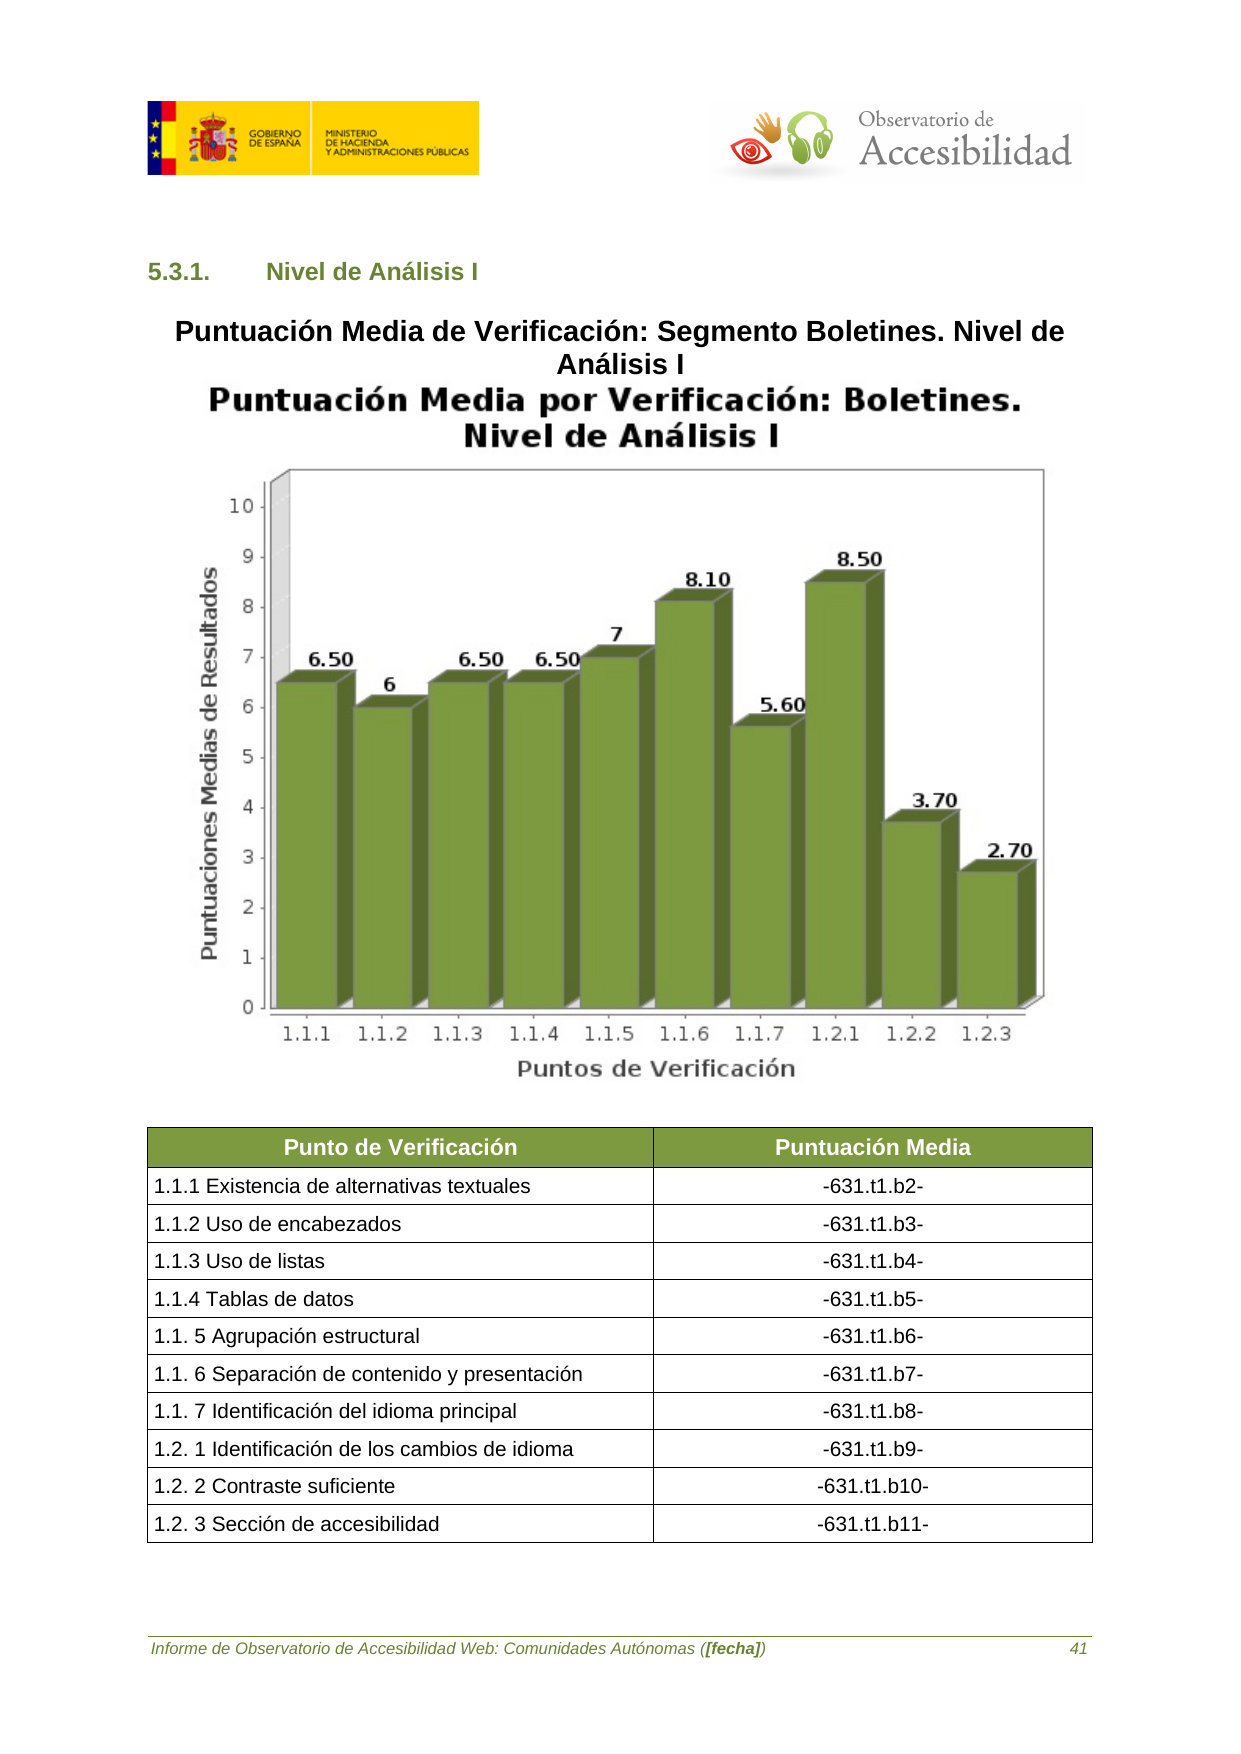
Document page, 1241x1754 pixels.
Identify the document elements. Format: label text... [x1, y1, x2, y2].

table_cell -631.t1.b9- [654, 1430, 1092, 1467]
text Puntuación Media de Verificación: Segmento Boletines. Nivel de Análisis I [148, 314, 1092, 381]
picture [147, 101, 479, 175]
picture [710, 102, 1086, 185]
table_cell 1.1. 7 Identificación del idioma principal [148, 1393, 653, 1429]
subtitle Nivel de Análisis I [148, 257, 1092, 286]
table_header Punto de Verificación [148, 1128, 653, 1167]
table_cell 1.1.2 Uso de encabezados [148, 1205, 653, 1242]
table_cell 1.1.4 Tablas de datos [148, 1280, 653, 1317]
table_cell -631.t1.b2- [654, 1168, 1092, 1204]
table_cell -631.t1.b6- [654, 1318, 1092, 1354]
table_cell 1.2. 1 Identificación de los cambios de idioma [148, 1430, 653, 1467]
table_cell -631.t1.b3- [654, 1205, 1092, 1242]
table_cell 1.1. 5 Agrupación estructural [148, 1318, 653, 1354]
table_header Puntuación Media [654, 1128, 1092, 1167]
table_cell -631.t1.b10- [654, 1468, 1092, 1504]
table_cell -631.t1.b11- [654, 1505, 1092, 1542]
table_cell -631.t1.b7- [654, 1355, 1092, 1392]
picture [178, 380, 1062, 1091]
table_cell 1.2. 3 Sección de accesibilidad [148, 1505, 653, 1542]
table_cell -631.t1.b8- [654, 1393, 1092, 1429]
table_cell 1.1.1 Existencia de alternativas textuales [148, 1168, 653, 1204]
table_cell -631.t1.b5- [654, 1280, 1092, 1317]
table_cell 1.1. 6 Separación de contenido y presentación [148, 1355, 653, 1392]
table_cell 1.2. 2 Contraste suficiente [148, 1468, 653, 1504]
table_cell -631.t1.b4- [654, 1243, 1092, 1279]
table_cell 1.1.3 Uso de listas [148, 1243, 653, 1279]
